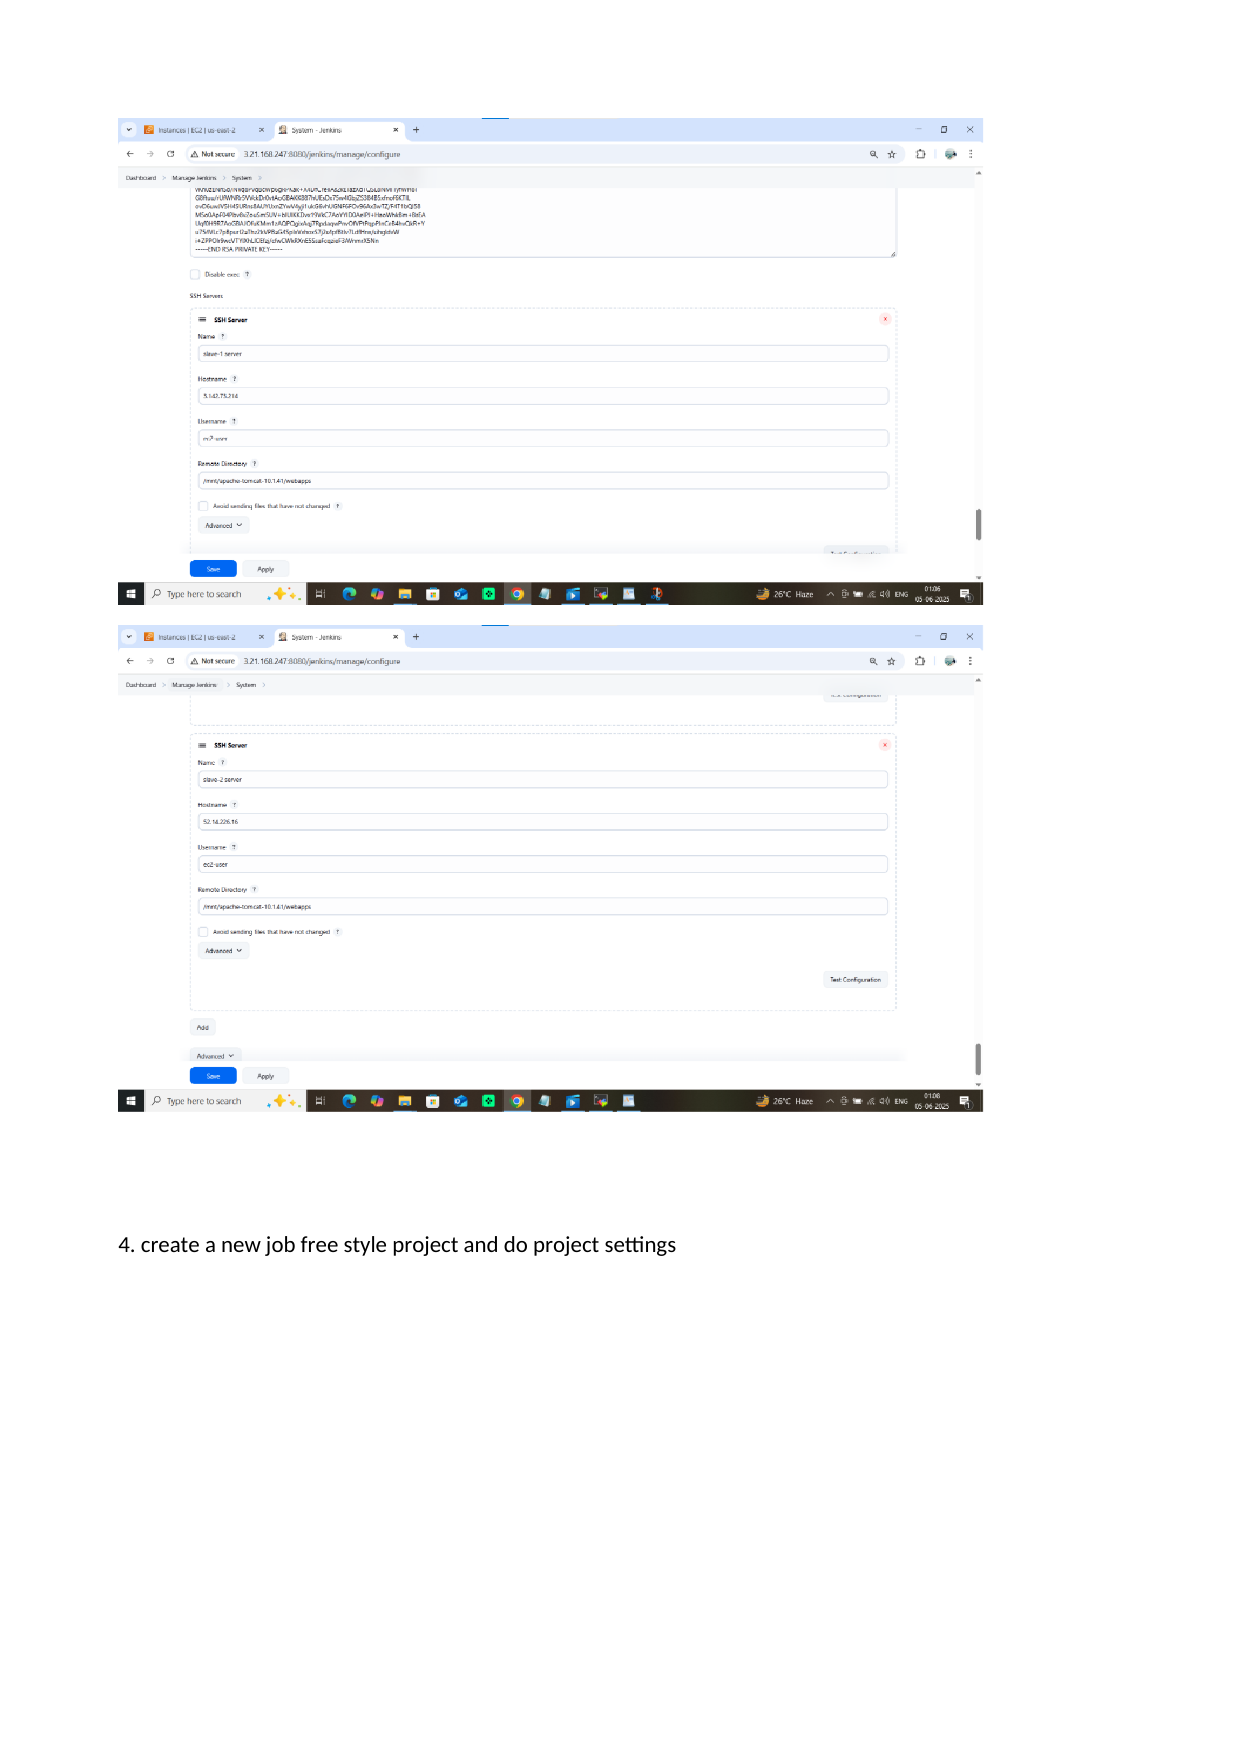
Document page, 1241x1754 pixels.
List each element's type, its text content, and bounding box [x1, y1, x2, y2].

text 4. create a new job free style project and do project settings [118, 1230, 1122, 1258]
